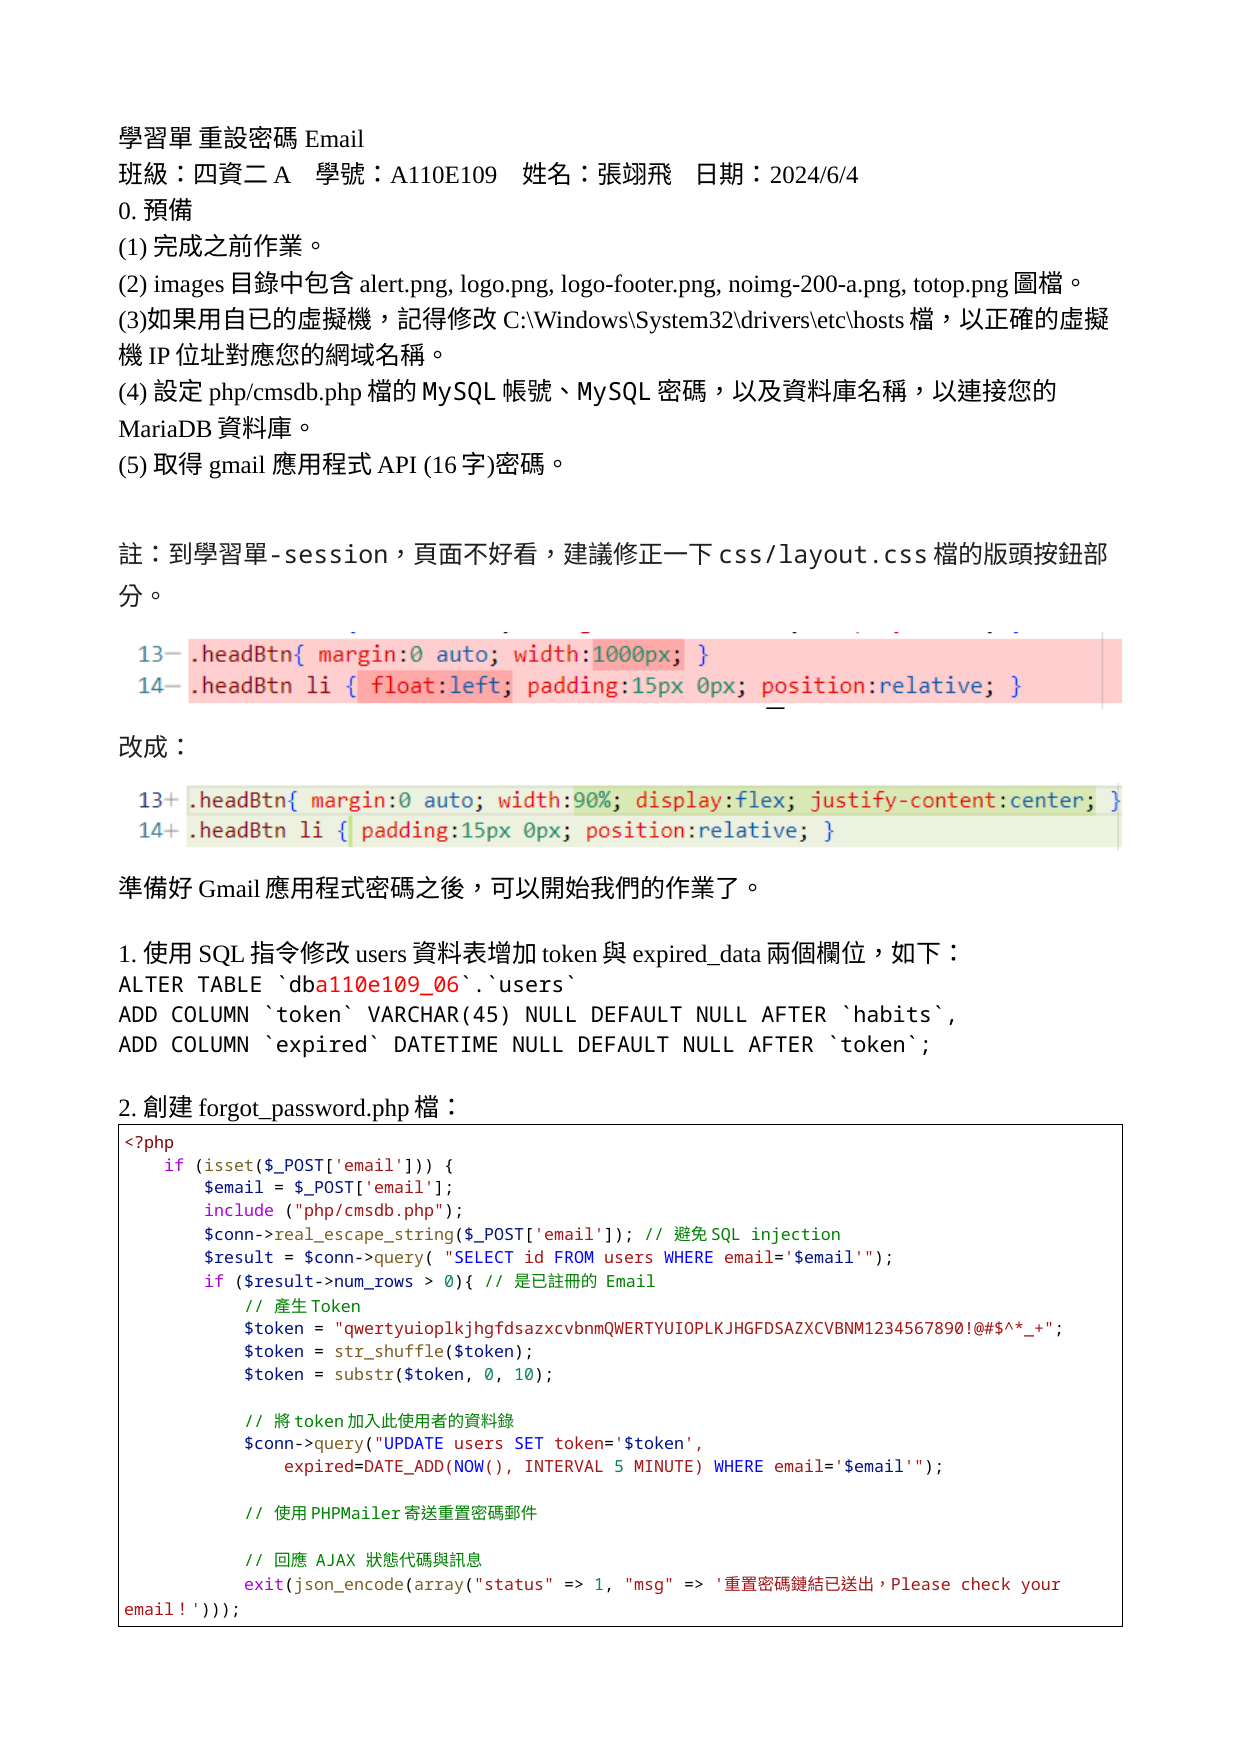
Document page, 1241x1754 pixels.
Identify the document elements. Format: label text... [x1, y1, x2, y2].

table_header <?php if (isset($_POST['email'])) { $email = $_POST['email']; include ("php/cmsdb.php"); $conn->real_escape_string($_POST['email']); // 避免SQL injection $result = $conn->query( "SELECT id FROM users WHERE email='$email'"); if ($result->num_rows > 0){ // 是已註冊的 Email // 產生Token $token = "qwertyuioplkjhgfdsazxcvbnmQWERTYUIOPLKJHGFDSAZXCVBNM1234567890!@#$^*_+"; $token = str_shuffle($token); $token = substr($token, 0, 10); // 將token加入此使用者的資料錄 $conn->query("UPDATE users SET token='$token', expired=DATE_ADD(NOW(), INTERVAL 5 MINUTE) WHERE email='$email'"); // 使用PHPMailer寄送重置密碼郵件 // 回應 AJAX 狀態代碼與訊息 exit(json_encode(array("status" => 1, "msg" => '重置密碼鏈結已送出，Please check your email！'))); [119, 1125, 1122, 1626]
text (4) 設定php/cmsdb.php檔的MySQL帳號、MySQL密碼，以及資料庫名稱，以連接您的MariaDB資料庫。 [118, 372, 1122, 444]
text 註：到學習單-session，頁面不好看，建議修正一下css/layout.css檔的版頭按鈕部分。 [118, 534, 1122, 612]
text 改成： [118, 727, 1122, 763]
text 準備好Gmail應用程式密碼之後，可以開始我們的作業了。 [118, 868, 1122, 904]
text (1) 完成之前作業。 [118, 227, 1122, 263]
text (5) 取得gmail 應用程式API (16字)密碼。 [118, 444, 1122, 481]
text ALTER TABLE `dba110e109_06`.`users` ADD COLUMN `token` VARCHAR(45) NULL DEFAULT NULL AFTER `habits`, ADD COLUMN `expired` DATETIME NULL DEFAULT NULL AFTER `token`; [118, 969, 1122, 1059]
text 2. 創建forgot_password.php檔： [118, 1087, 1122, 1124]
text 學習單 重設密碼 Email [118, 118, 1122, 154]
text 0. 預備 [118, 191, 1122, 227]
text 班級：四資二A 學號：A110E109 姓名：張翊飛 日期：2024/6/4 [118, 154, 1122, 191]
text 1. 使用SQL指令修改users資料表增加token與expired_data兩個欄位，如下： [118, 933, 1122, 969]
text (3)如果用自已的虛擬機，記得修改 C:\Windows\System32\drivers\etc\hosts檔，以正確的虛擬機IP位址對應您的網域名稱。 [118, 299, 1122, 372]
text (2) images目錄中包含alert.png, logo.png, logo-footer.png, noimg-200-a.png, totop.png圖檔。 [118, 263, 1122, 299]
